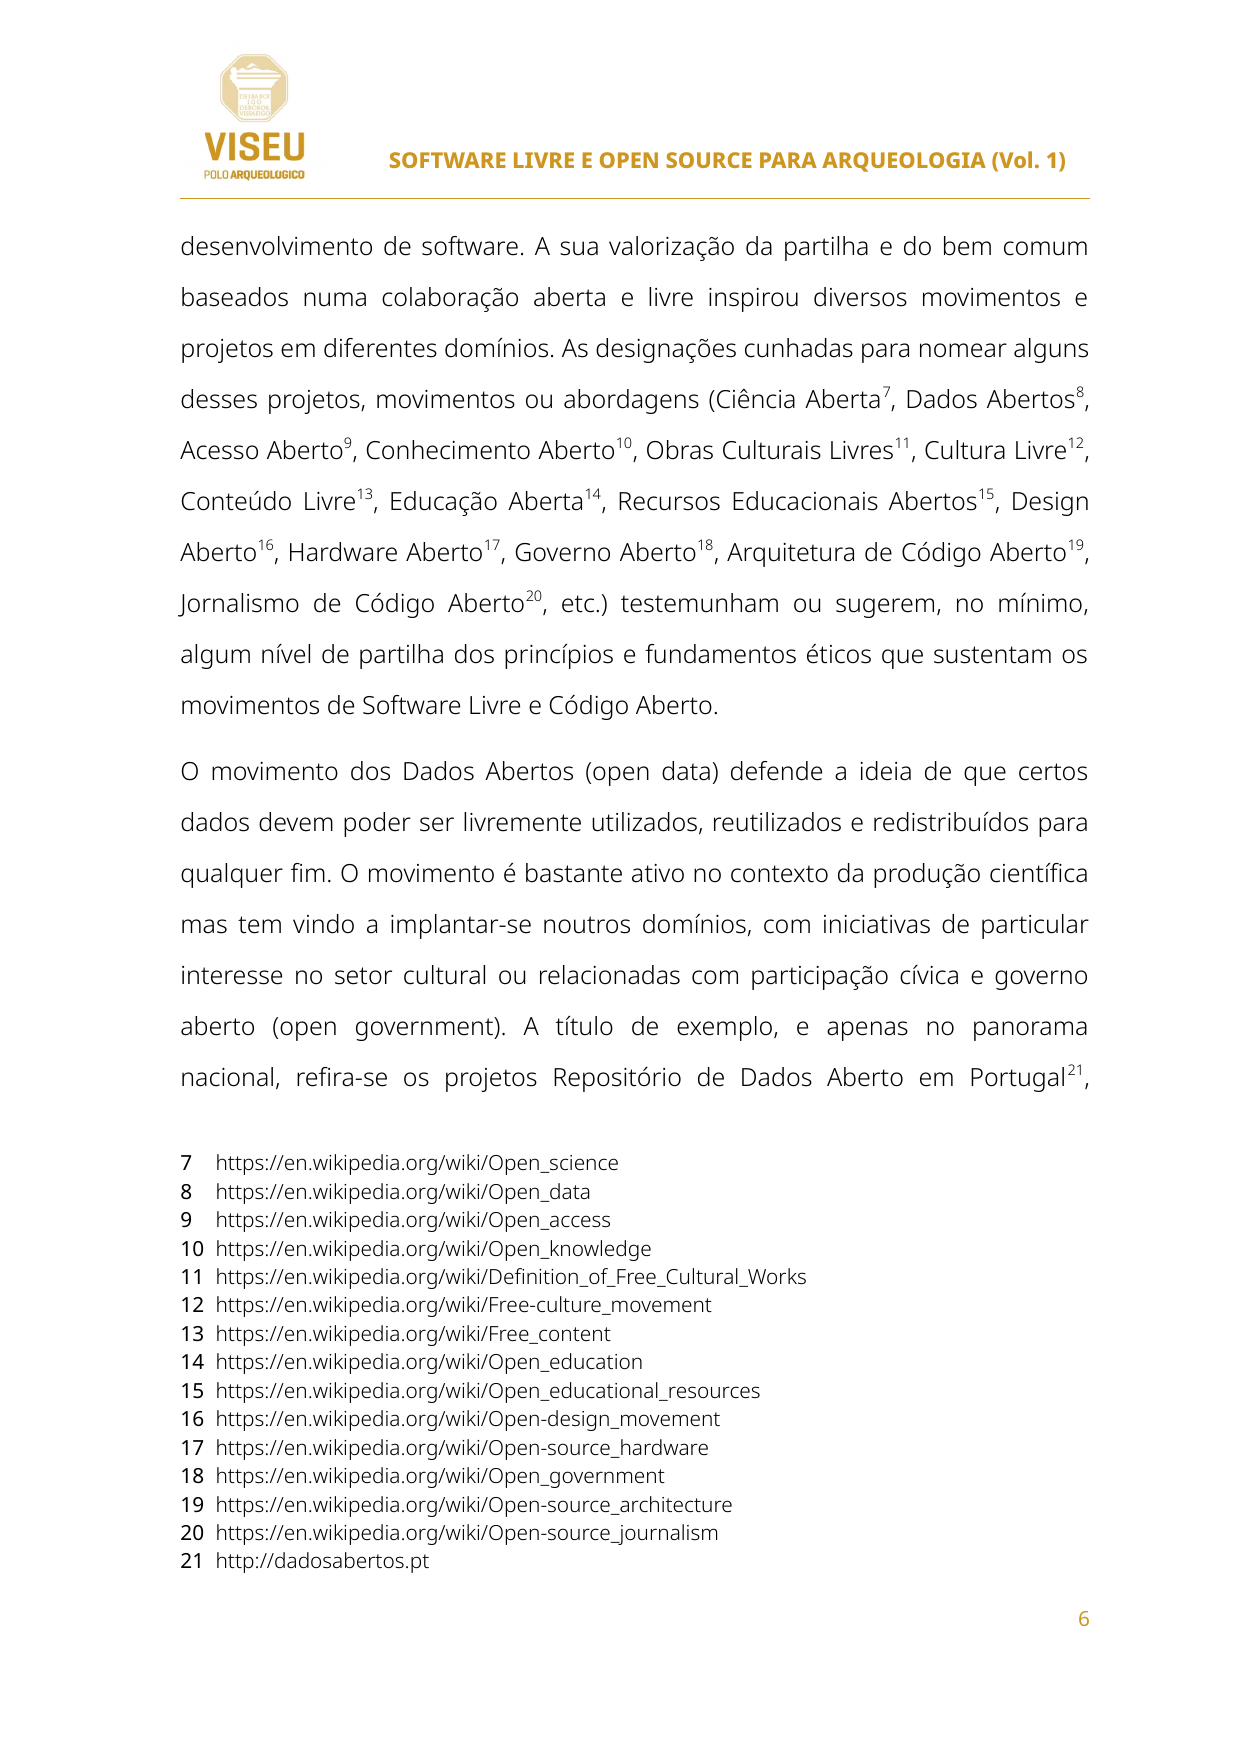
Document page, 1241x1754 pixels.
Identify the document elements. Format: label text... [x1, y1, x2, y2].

text https://en.wikipedia.org/wiki/Open_knowledge [180, 1234, 1090, 1262]
text O atual impacto social dos movimentos do Software Livre e de Código Aberto estende-se muito além dos limites do mundo das licenças e do desenvolvimento de software. A sua valorização da partilha e do bem comum baseados numa colaboração aberta e livre inspirou diversos movimentos e projetos em diferentes domínios. As designações cunhadas para nomear alguns desses projetos, movimentos ou abordagens (Ciência Aberta, Dados Abertos, Acesso Aberto, Conhecimento Aberto, Obras Culturais Livres, Cultura Livre, Conteúdo Livre, Educação Aberta, Recursos Educacionais Abertos, Design Aberto, Hardware Aberto, Governo Aberto, Arquitetura de Código Aberto, Jornalismo de Código Aberto, etc.) testemunham ou sugerem, no mínimo, algum nível de partilha dos princípios e fundamentos éticos que sustentam os movimentos de Software Livre e Código Aberto. [180, 228, 1090, 722]
text http://dadosabertos.pt [180, 1547, 1090, 1575]
text https://en.wikipedia.org/wiki/Open-source_architecture [180, 1490, 1090, 1518]
text https://en.wikipedia.org/wiki/Free_content [180, 1319, 1090, 1347]
text https://en.wikipedia.org/wiki/Open_access [180, 1205, 1090, 1234]
text https://en.wikipedia.org/wiki/Open_educational_resources [180, 1376, 1090, 1404]
text https://en.wikipedia.org/wiki/Open_science [180, 1148, 1090, 1177]
text https://en.wikipedia.org/wiki/Open-source_hardware [180, 1433, 1090, 1461]
text https://en.wikipedia.org/wiki/Free-culture_movement [180, 1291, 1090, 1319]
text https://en.wikipedia.org/wiki/Open_government [180, 1461, 1090, 1490]
text https://en.wikipedia.org/wiki/Open-source_journalism [180, 1518, 1090, 1547]
text https://en.wikipedia.org/wiki/Definition_of_Free_Cultural_Works [180, 1262, 1090, 1291]
text https://en.wikipedia.org/wiki/Open_data [180, 1177, 1090, 1205]
text O movimento dos Dados Abertos (open data) defende a ideia de que certos dados devem poder ser livremente utilizados, reutilizados e redistribuídos para qualquer fim. O movimento é bastante ativo no contexto da produção científica mas tem vindo a implantar-se noutros domínios, com iniciativas de particular interesse no setor cultural ou relacionadas com participação cívica e governo aberto (open government). A título de exemplo, e apenas no panorama nacional, refira-se os projetos Repositório de Dados Aberto em Portugal, Demo.cratica (projeto independente que disponibiliza pequisa fácil no texto das sessões plenárias da Assembleia da República e informação biográfica dos deputados), e a Central de Dados (repositório aberto de datasets de diversas fontes, tais como códigos postais e as áreas que lhes correspondem, registo histórico de incêndios de 1980 a 2015, lista dos beneficiários de subvenções mensais vitalícias do Estado ou datas de atos eleitorais e referendos em Portugal desde 1975, para mencionar alguns exemplos). [180, 753, 1090, 1093]
text https://en.wikipedia.org/wiki/Open-design_movement [180, 1404, 1090, 1433]
text https://en.wikipedia.org/wiki/Open_education [180, 1347, 1090, 1376]
